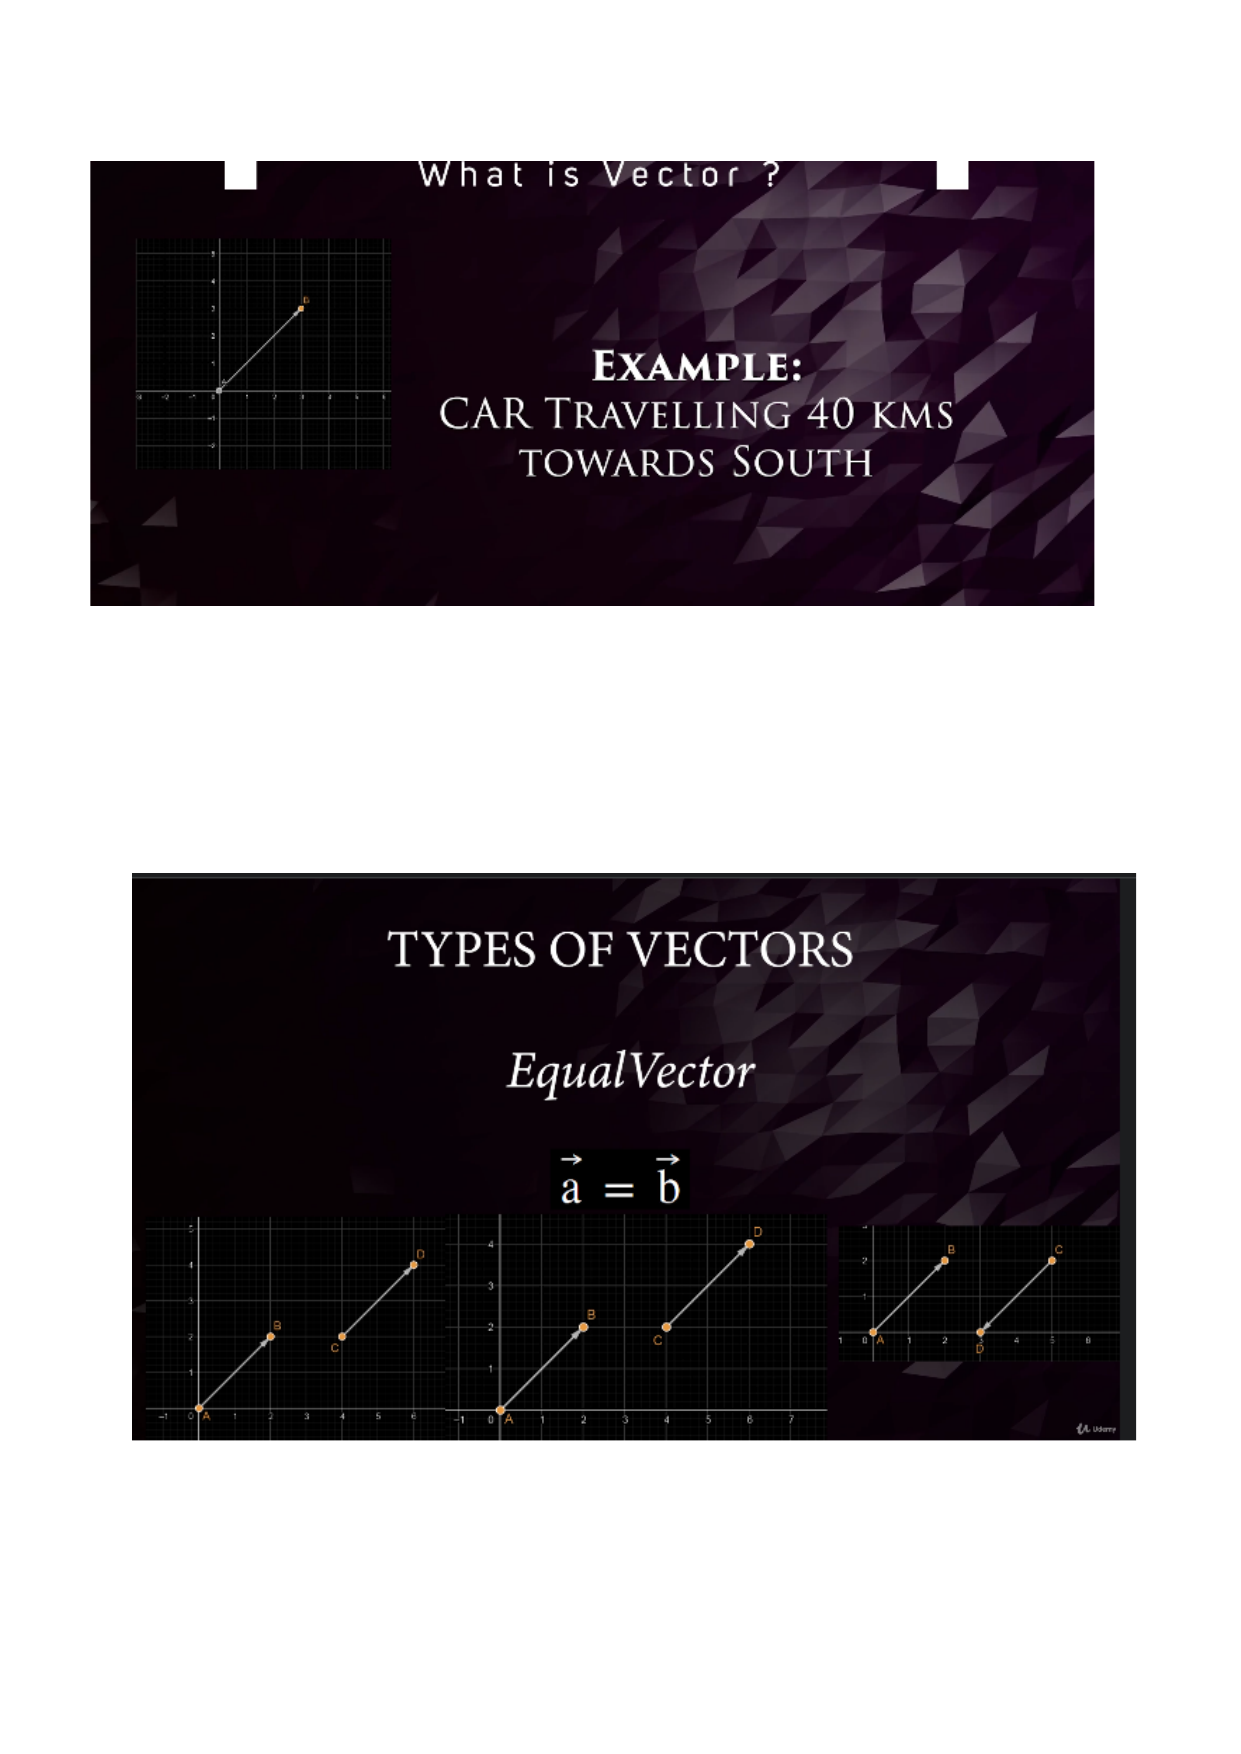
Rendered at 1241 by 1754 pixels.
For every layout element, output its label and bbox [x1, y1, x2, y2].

picture [90, 161, 1095, 606]
picture [132, 873, 1137, 1456]
